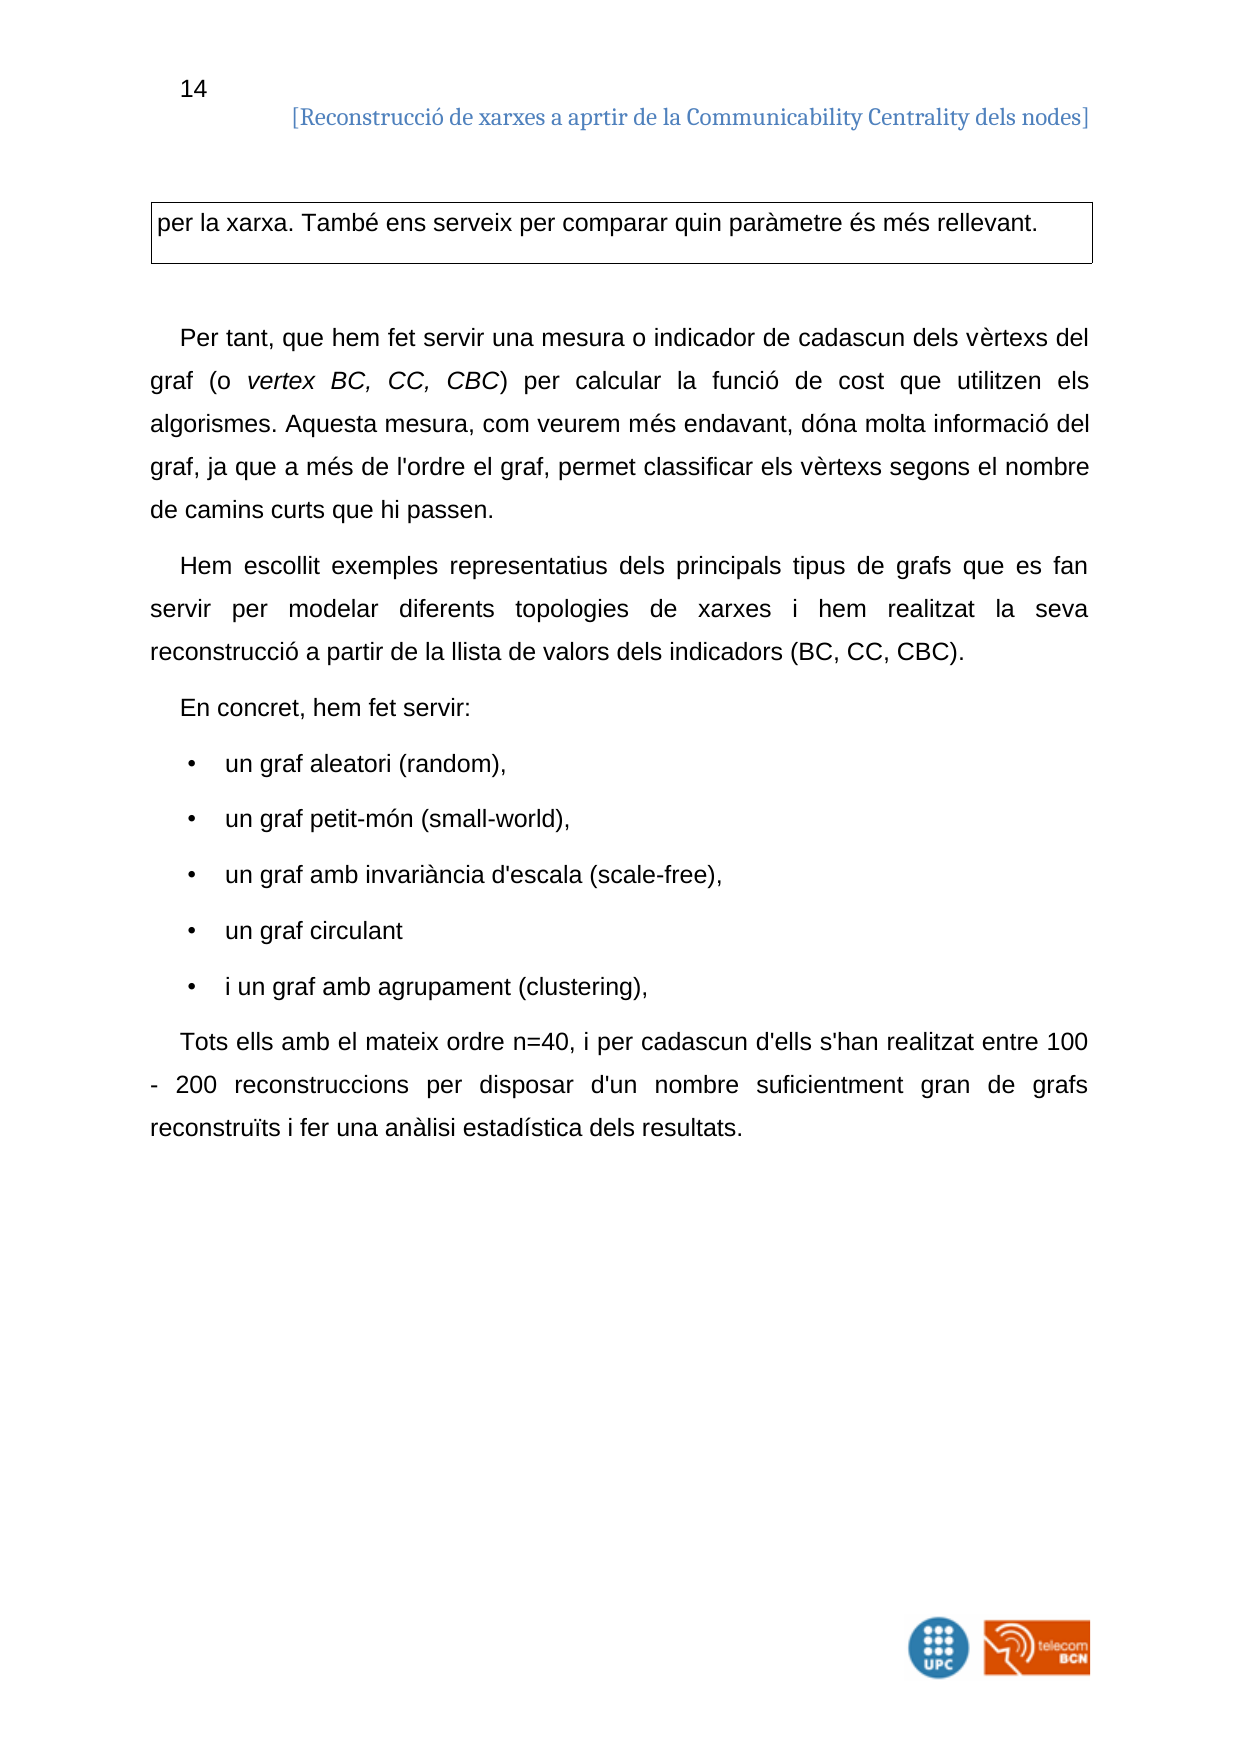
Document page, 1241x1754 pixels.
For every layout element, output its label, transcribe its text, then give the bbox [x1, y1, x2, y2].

text En concret, hem fet servir: [150, 693, 1090, 722]
list i un graf amb agrupament (clustering), [187, 971, 1090, 1000]
text Tots ells amb el mateix ordre n=40, i per cadascun d'ells s'han realitzat entre 100 - 200 reconstruccions per disposar d'un nombre suficientment gran de grafs reconstruïts i fer una anàlisi estadística dels resultats. [150, 1027, 1090, 1142]
table_cell per la xarxa. També ens serveix per comparar quin paràmetre és més rellevant. [152, 203, 1092, 263]
picture [904, 1614, 1091, 1681]
list un graf aleatori (random), [187, 748, 1090, 777]
list un graf circulant [187, 916, 1090, 944]
text Per tant, que hem fet servir una mesura o indicador de cadascun dels vèrtexs del graf (o vertex BC, CC, CBC) per calcular la funció de cost que utilitzen els algorismes. Aquesta mesura, com veurem més endavant, dóna molta informació del graf, ja que a més de l'ordre el graf, permet classificar els vèrtexs segons el nombre de camins curts que hi passen. [150, 323, 1090, 524]
text Hem escollit exemples representatius dels principals tipus de grafs que es fan servir per modelar diferents topologies de xarxes i hem realitzat la seva reconstrucció a partir de la llista de valors dels indicadors (BC, CC, CBC). [150, 551, 1090, 666]
list un graf amb invariància d'escala (scale-free), [187, 860, 1090, 889]
list un graf petit-món (small-world), [187, 804, 1090, 833]
